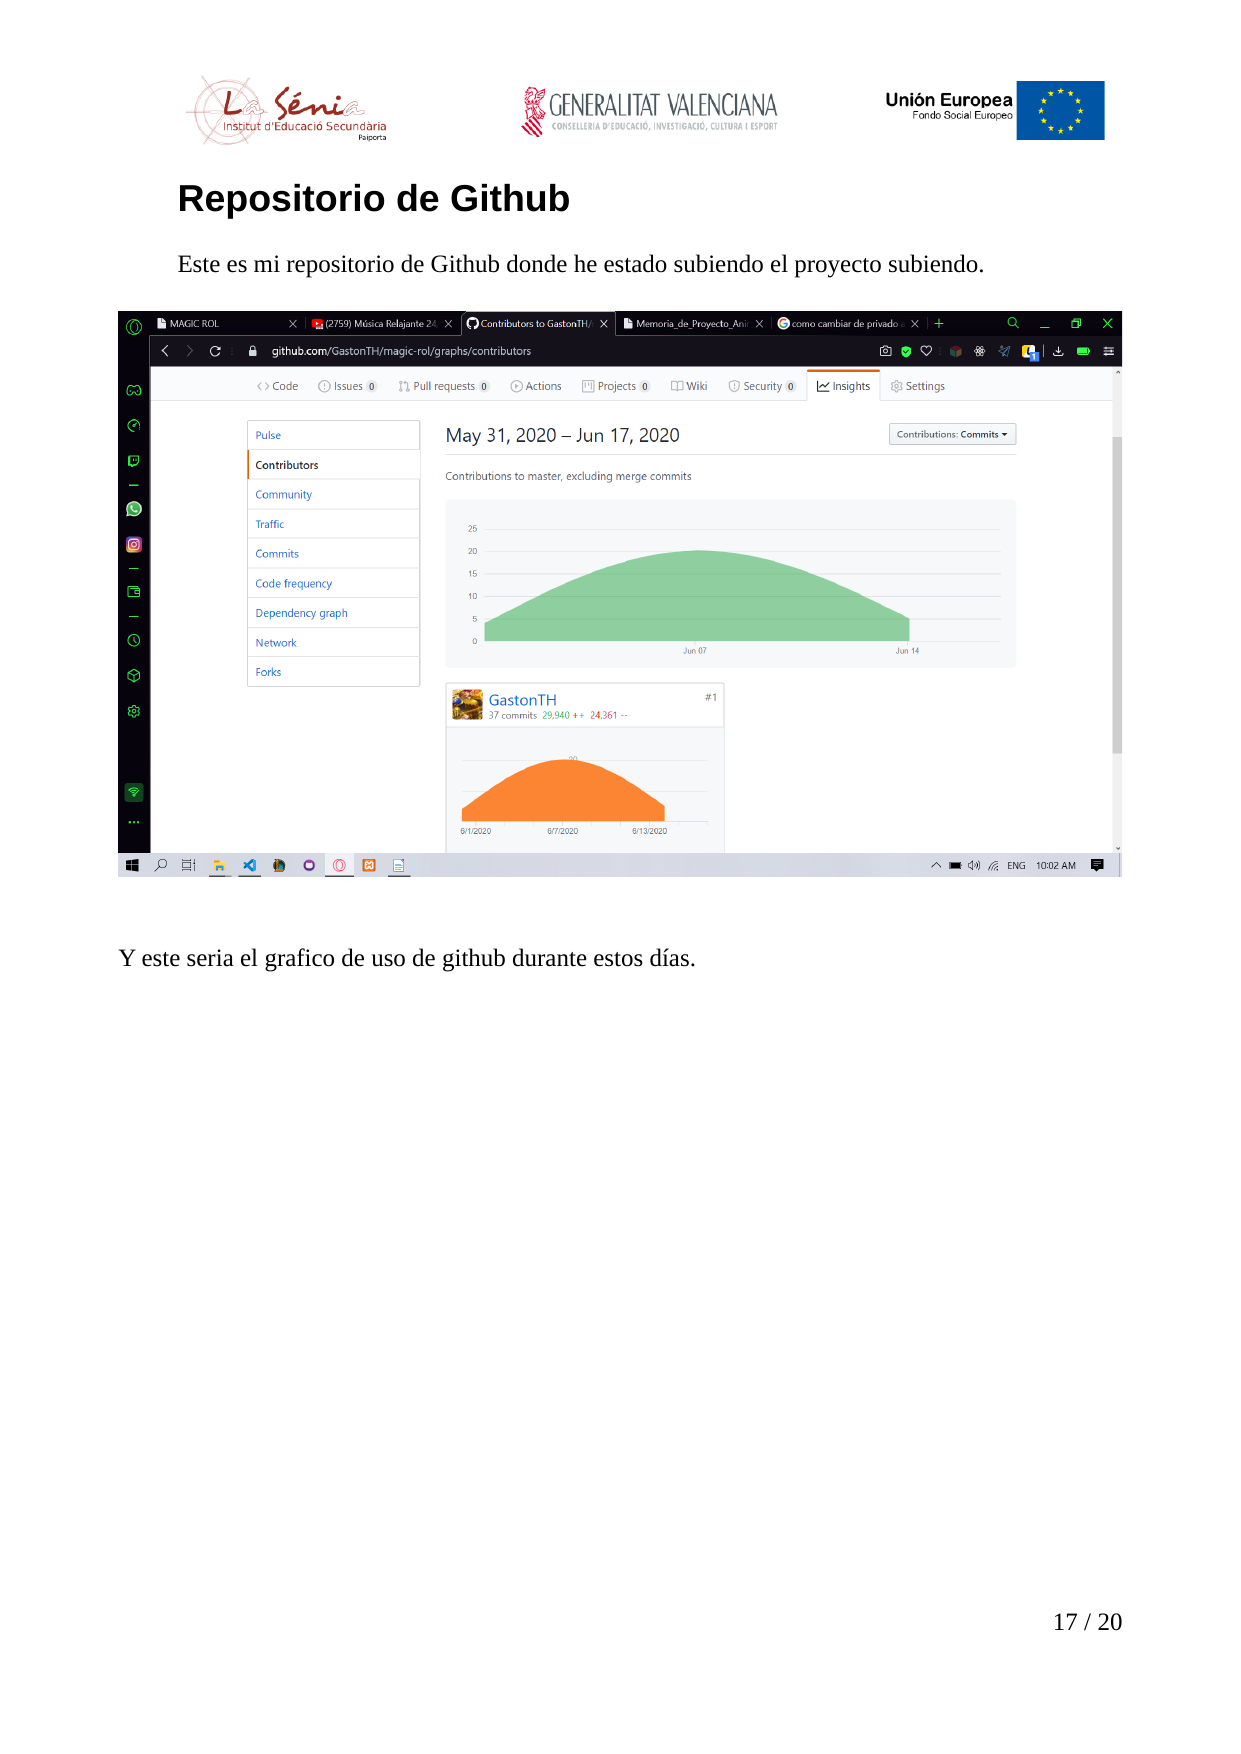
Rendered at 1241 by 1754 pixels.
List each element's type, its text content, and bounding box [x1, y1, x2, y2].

text Y este seria el grafico de uso de github durante estos días. [118, 943, 1122, 972]
text Este es mi repositorio de Github donde he estado subiendo el proyecto subiendo. [118, 249, 1122, 278]
subtitle Repositorio de Github [118, 176, 1122, 219]
picture [106, 56, 1111, 166]
picture [118, 311, 1123, 877]
